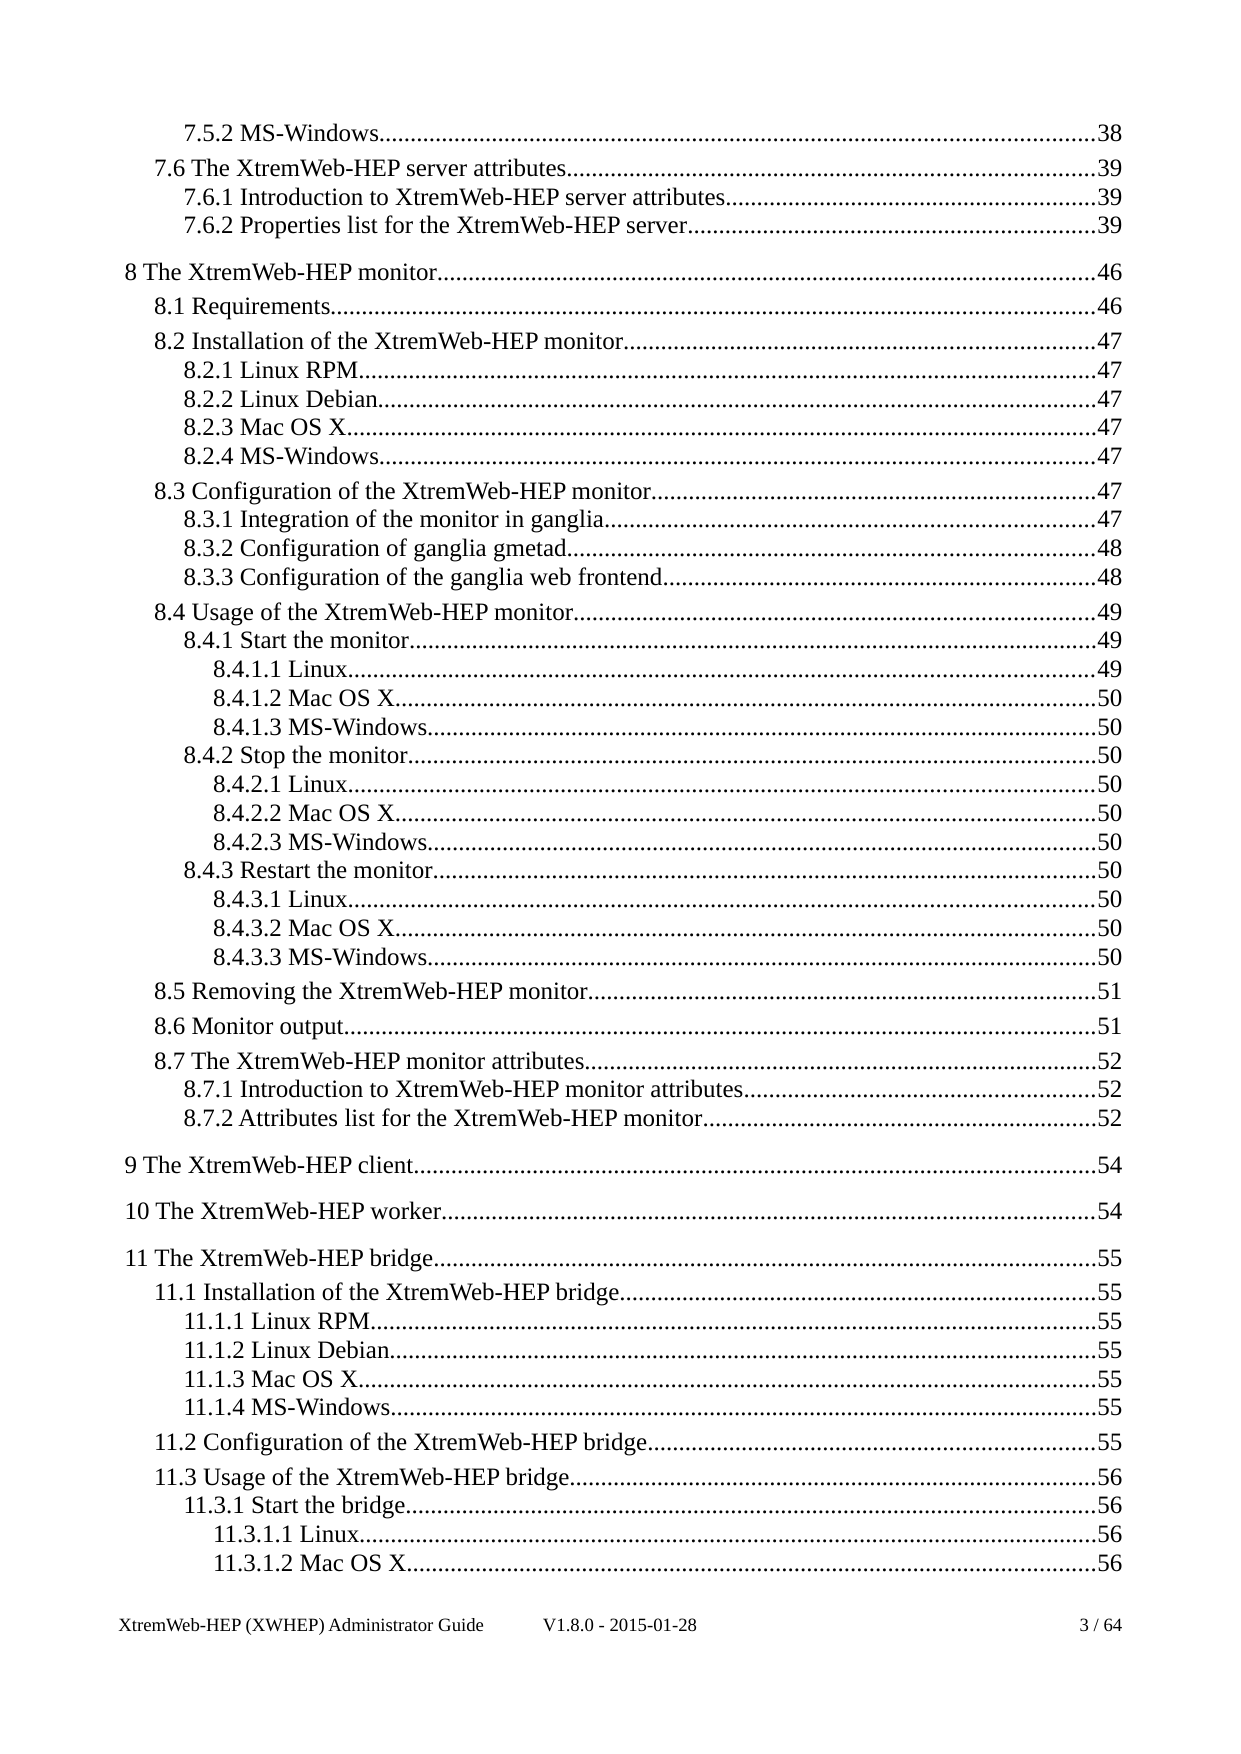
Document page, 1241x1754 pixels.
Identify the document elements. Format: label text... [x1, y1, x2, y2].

text 8.7.2 Attributes list for the XtremWeb-HEP monitor 52 [177, 1103, 1122, 1132]
text 8.4.2 Stop the monitor 50 [177, 741, 1122, 769]
text 11 The XtremWeb-HEP bridge 55 [118, 1243, 1122, 1271]
text 8.2.2 Linux Debian 47 [177, 384, 1122, 412]
text 10 The XtremWeb-HEP worker 54 [118, 1196, 1122, 1225]
text 8.4.3.2 Mac OS X 50 [207, 913, 1122, 942]
text 8.2.3 Mac OS X 47 [177, 412, 1122, 441]
text 8.4.1 Start the monitor 49 [177, 626, 1122, 654]
text 8.4.3.3 MS-Windows 50 [207, 942, 1122, 971]
text 8.3.2 Configuration of ganglia gmetad 48 [177, 533, 1122, 562]
text 7.5.2 MS-Windows 38 [177, 118, 1122, 147]
text 11.3 Usage of the XtremWeb-HEP bridge 56 [148, 1462, 1122, 1491]
text 11.1.2 Linux Debian 55 [177, 1335, 1122, 1364]
text 8.4.2.3 MS-Windows 50 [207, 827, 1122, 856]
text 8.4 Usage of the XtremWeb-HEP monitor 49 [148, 597, 1122, 626]
text 8.6 Monitor output 51 [148, 1011, 1122, 1040]
text 8.4.3 Restart the monitor 50 [177, 856, 1122, 884]
text 8.4.1.3 MS-Windows 50 [207, 712, 1122, 741]
text 8.3 Configuration of the XtremWeb-HEP monitor 47 [148, 476, 1122, 504]
text 8.5 Removing the XtremWeb-HEP monitor 51 [148, 976, 1122, 1005]
text 8.4.1.1 Linux 49 [207, 654, 1122, 683]
text 8.2.4 MS-Windows 47 [177, 441, 1122, 470]
text 8 The XtremWeb-HEP monitor 46 [118, 257, 1122, 286]
text 8.4.2.2 Mac OS X 50 [207, 798, 1122, 827]
text 11.3.1.2 Mac OS X 56 [207, 1548, 1122, 1577]
text 8.2 Installation of the XtremWeb-HEP monitor 47 [148, 326, 1122, 355]
text 8.1 Requirements 46 [148, 291, 1122, 320]
text 8.2.1 Linux RPM 47 [177, 355, 1122, 384]
text 8.4.1.2 Mac OS X 50 [207, 683, 1122, 712]
text 8.4.3.1 Linux 50 [207, 884, 1122, 913]
text 11.1.1 Linux RPM 55 [177, 1306, 1122, 1335]
text 8.3.1 Integration of the monitor in ganglia 47 [177, 504, 1122, 533]
text 7.6.2 Properties list for the XtremWeb-HEP server 39 [177, 210, 1122, 239]
text 11.1.4 MS-Windows 55 [177, 1392, 1122, 1421]
text 7.6.1 Introduction to XtremWeb-HEP server attributes 39 [177, 182, 1122, 210]
text 11.2 Configuration of the XtremWeb-HEP bridge 55 [148, 1427, 1122, 1456]
text 11.1 Installation of the XtremWeb-HEP bridge 55 [148, 1277, 1122, 1306]
text 11.1.3 Mac OS X 55 [177, 1364, 1122, 1392]
text 8.4.2.1 Linux 50 [207, 769, 1122, 798]
text 8.3.3 Configuration of the ganglia web frontend 48 [177, 562, 1122, 591]
text 11.3.1 Start the bridge 56 [177, 1491, 1122, 1519]
text 9 The XtremWeb-HEP client 54 [118, 1150, 1122, 1178]
text 7.6 The XtremWeb-HEP server attributes 39 [148, 153, 1122, 182]
text 8.7.1 Introduction to XtremWeb-HEP monitor attributes 52 [177, 1074, 1122, 1103]
text 11.3.1.1 Linux 56 [207, 1519, 1122, 1548]
text 8.7 The XtremWeb-HEP monitor attributes 52 [148, 1046, 1122, 1074]
